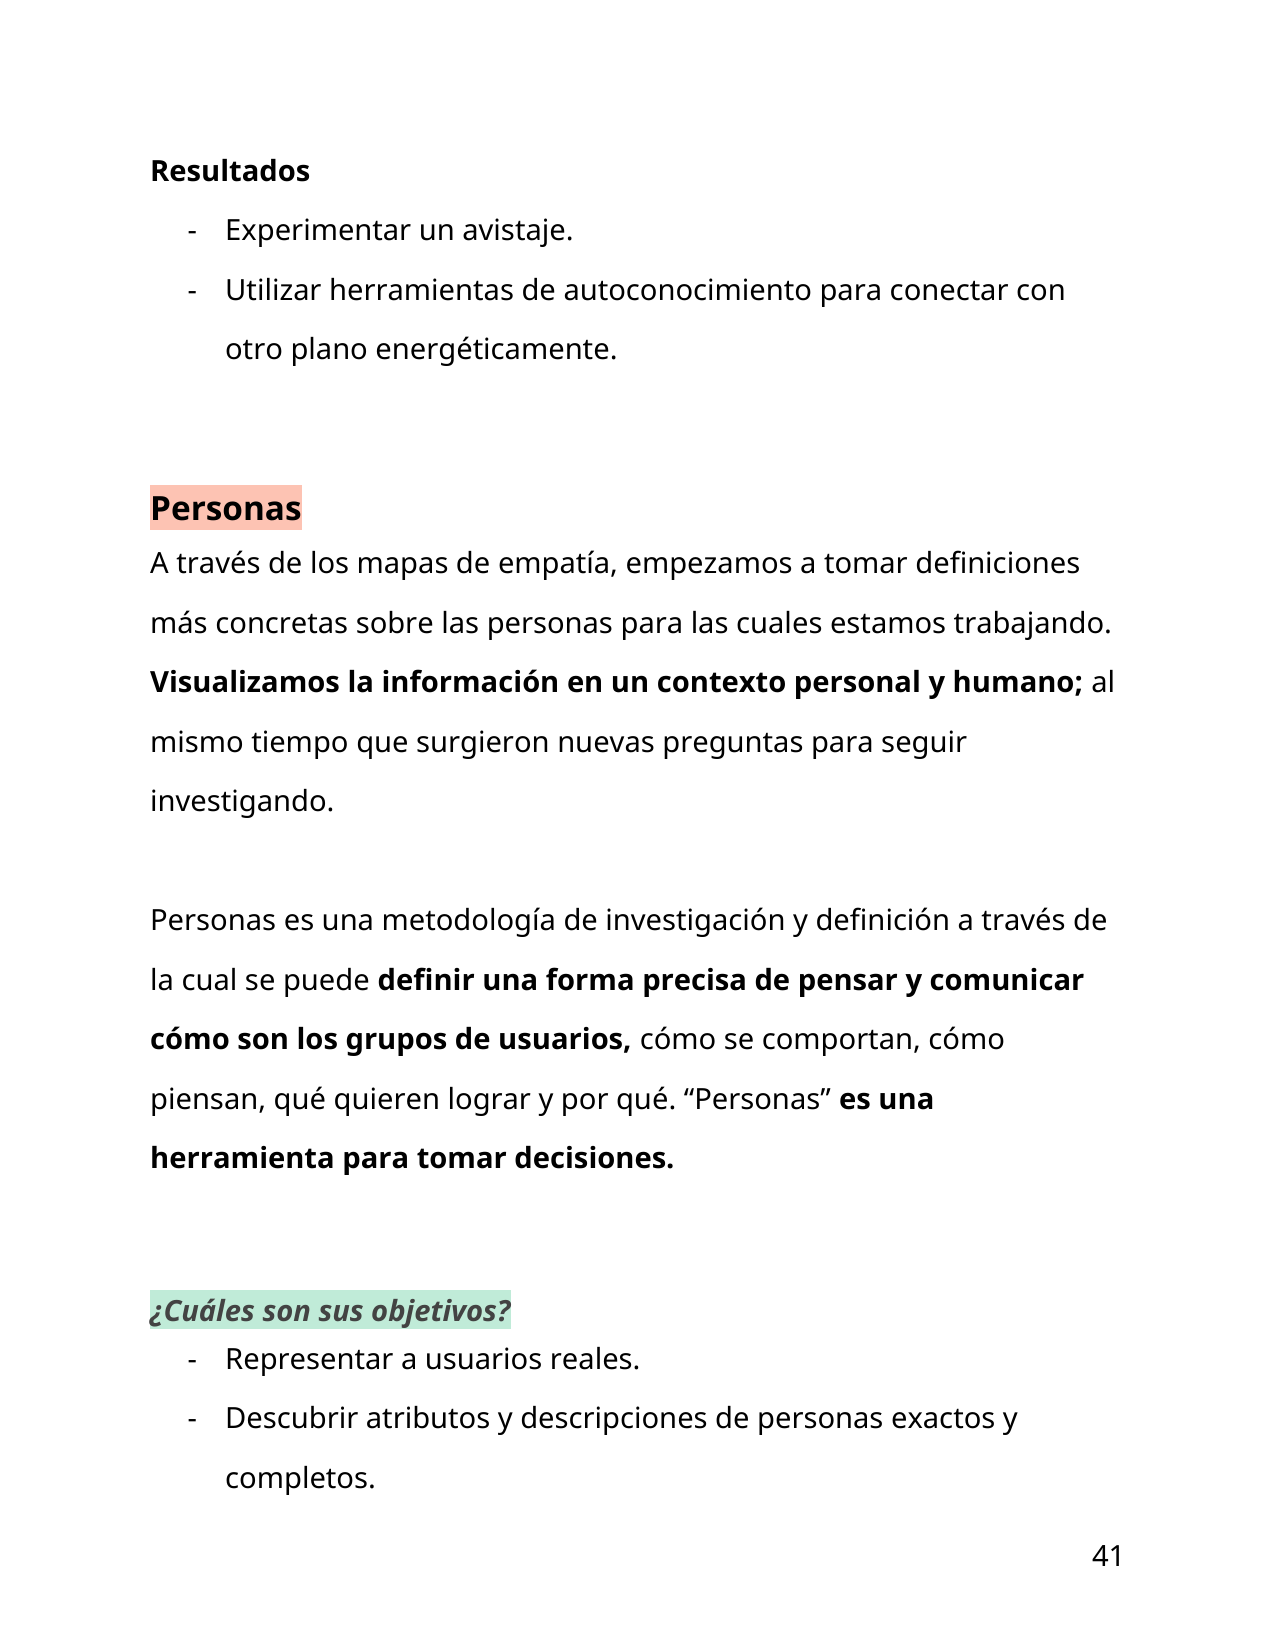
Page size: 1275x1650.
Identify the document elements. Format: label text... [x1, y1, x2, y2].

list Experimentar un avistaje. [187, 209, 1125, 249]
text A través de los mapas de empatía, empezamos a tomar definiciones más concretas sobre las personas para las cuales estamos trabajando. Visualizamos la información en un contexto personal y humano; al mismo tiempo que surgieron nuevas preguntas para seguir investigando. [150, 543, 1125, 820]
list Representar a usuarios reales. [187, 1338, 1125, 1378]
subtitle ¿Cuáles son sus objetivos? [511, 1290, 1125, 1329]
text Resultados [150, 150, 1125, 190]
list Utilizar herramientas de autoconocimiento para conectar con otro plano energéticamente. [187, 269, 1125, 368]
subtitle Personas [302, 485, 1125, 530]
text Personas es una metodología de investigación y definición a través de la cual se puede definir una forma precisa de pensar y comunicar cómo son los grupos de usuarios, cómo se comportan, cómo piensan, qué quieren lograr y por qué. “Personas” es una herramienta para tomar decisiones. [150, 900, 1125, 1177]
list Descubrir atributos y descripciones de personas exactos y completos. [187, 1397, 1125, 1497]
